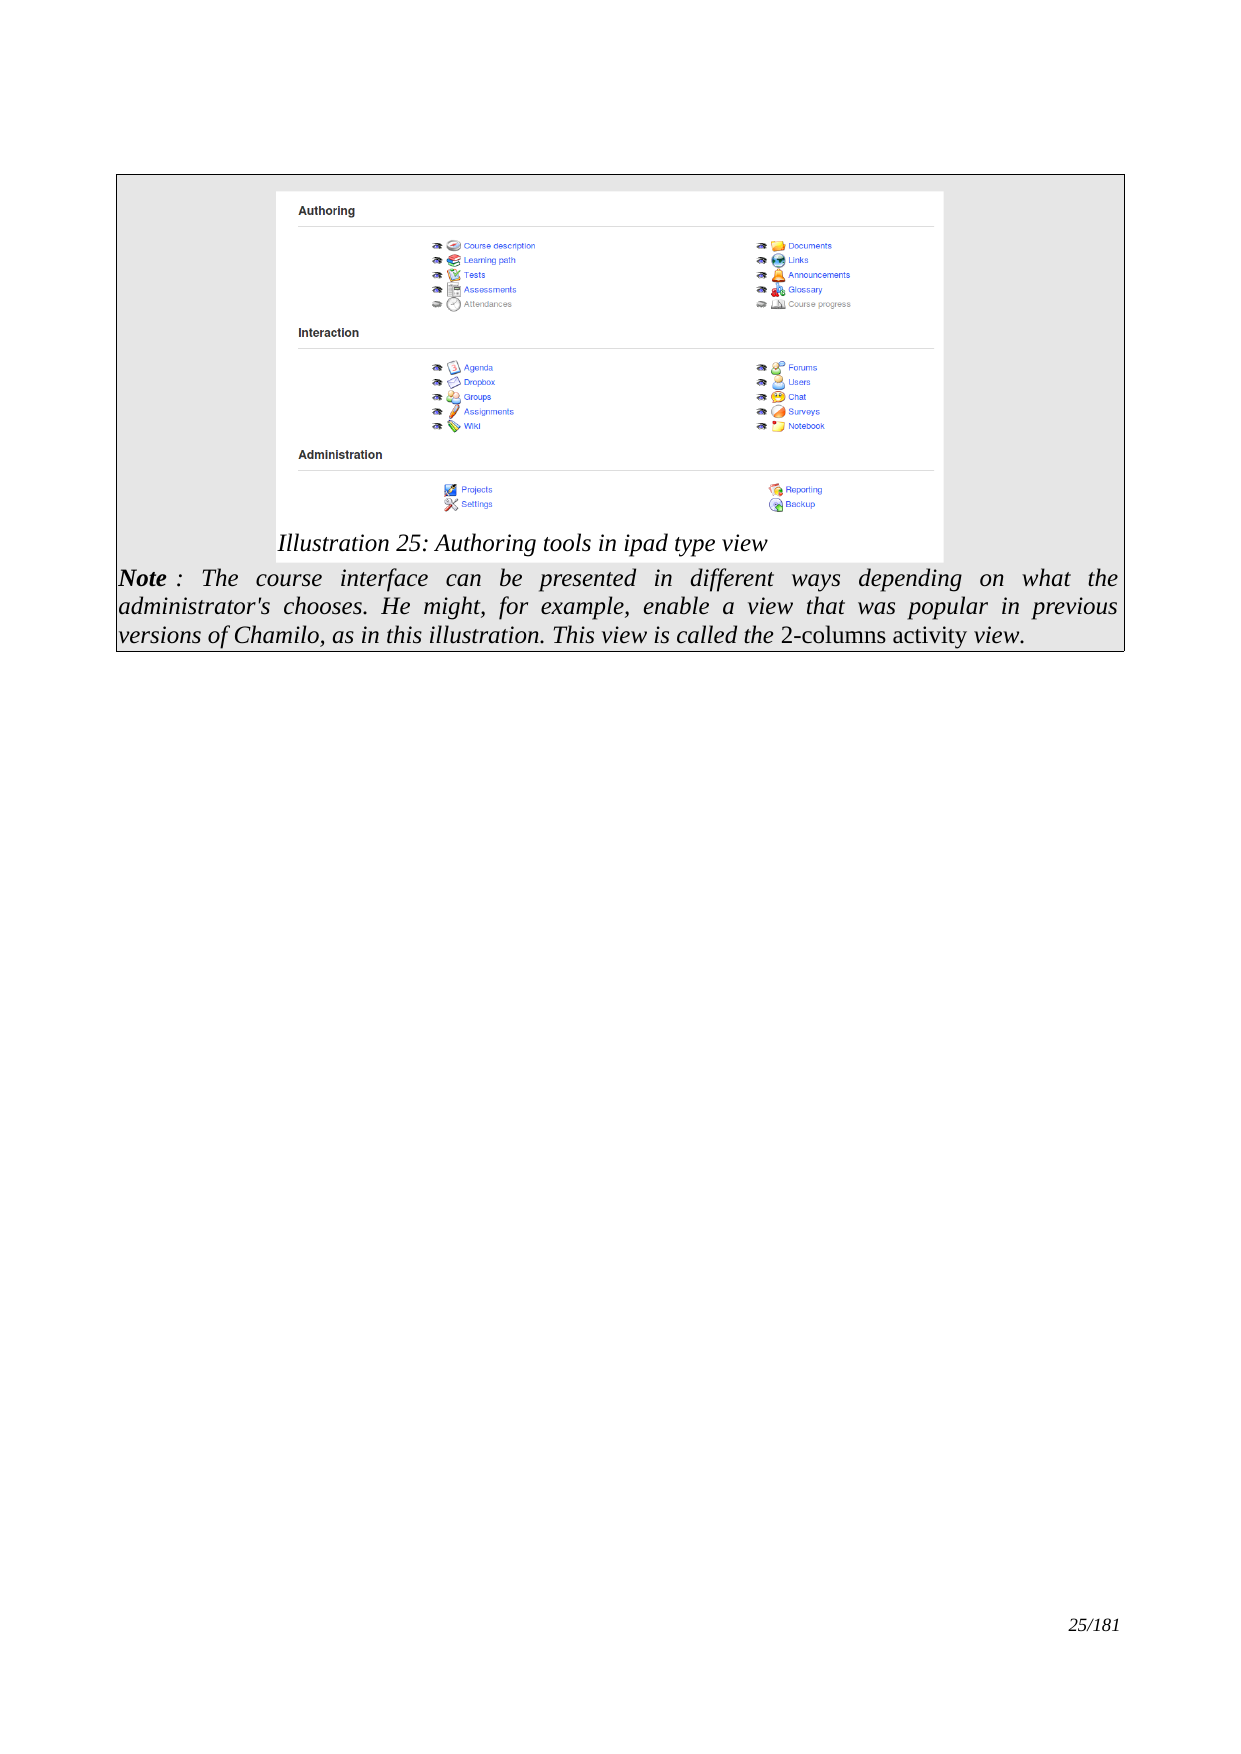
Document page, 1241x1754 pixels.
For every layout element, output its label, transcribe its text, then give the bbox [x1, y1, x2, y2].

text Note : The course interface can be presented in different ways depending on what the administrator's chooses. He might, for example, enable a view that was popular in previous versions of Chamilo, as in this illustration. This view is called the 2-columns activity view. [117, 175, 1124, 651]
picture [285, 192, 935, 528]
text Illustration 25: Authoring tools in ipad type view [277, 205, 942, 556]
